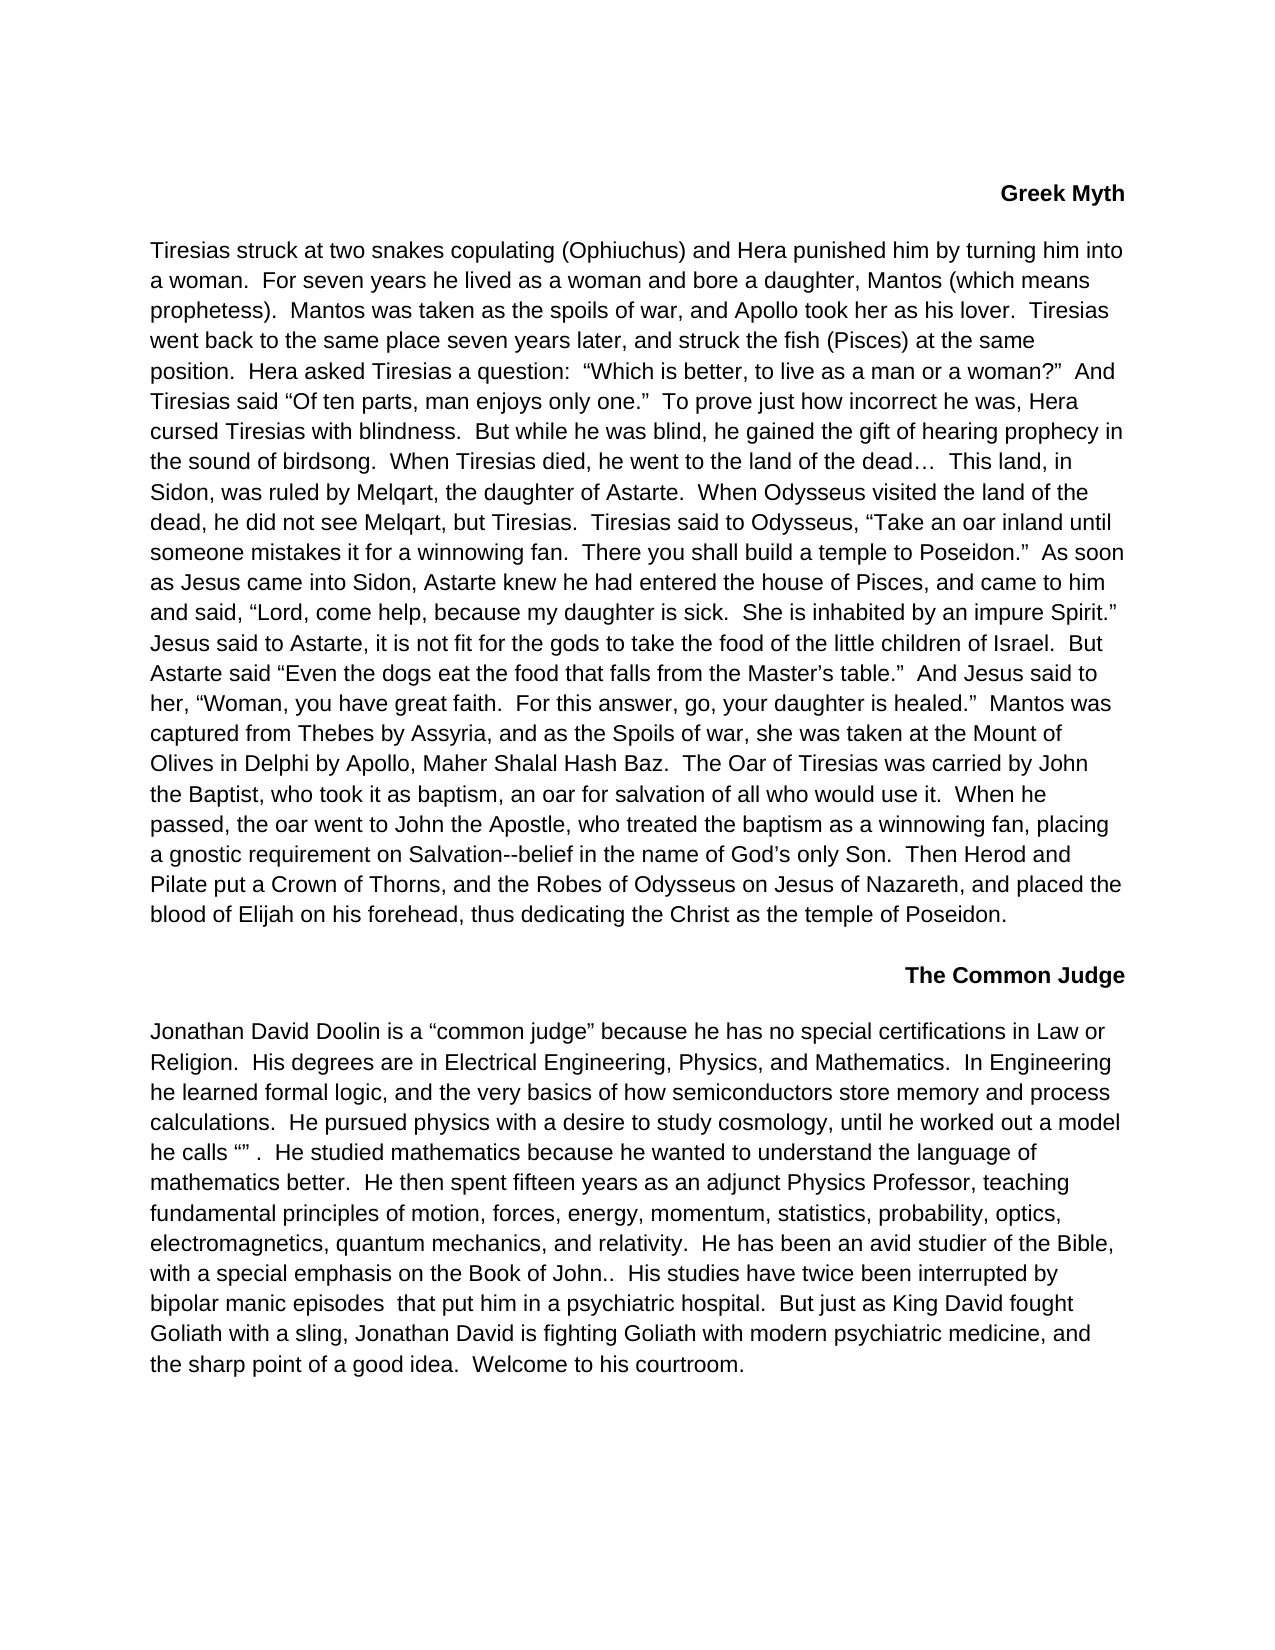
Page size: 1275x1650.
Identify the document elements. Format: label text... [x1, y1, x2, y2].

subtitle Greek Myth [150, 180, 1125, 207]
text Jonathan David Doolin is a “common judge” because he has no special certifications in Law or Religion. His degrees are in Electrical Engineering, Physics, and Mathematics. In Engineering he learned formal logic, and the very basics of how semiconductors store memory and process calculations. He pursued physics with a desire to study cosmology, until he worked out a model he calls “” . He studied mathematics because he wanted to understand the language of mathematics better. He then spent fifteen years as an adjunct Physics Professor, teaching fundamental principles of motion, forces, energy, momentum, statistics, probability, optics, electromagnetics, quantum mechanics, and relativity. He has been an avid studier of the Bible, with a special emphasis on the Book of John.. His studies have twice been interrupted by bipolar manic episodes that put him in a psychiatric hospital. But just as King David fought Goliath with a sling, Jonathan David is fighting Goliath with modern psychiatric medicine, and the sharp point of a good idea. Welcome to his courtroom. [150, 1018, 1125, 1377]
subtitle The Common Judge [150, 962, 1125, 988]
text Tiresias struck at two snakes copulating (Ophiuchus) and Hera punished him by turning him into a woman. For seven years he lived as a woman and bore a daughter, Mantos (which means prophetess). Mantos was taken as the spoils of war, and Apollo took her as his lover. Tiresias went back to the same place seven years later, and struck the fish (Pisces) at the same position. Hera asked Tiresias a question: “Which is better, to live as a man or a woman?” And Tiresias said “Of ten parts, man enjoys only one.” To prove just how incorrect he was, Hera cursed Tiresias with blindness. But while he was blind, he gained the gift of hearing prophecy in the sound of birdsong. When Tiresias died, he went to the land of the dead… This land, in Sidon, was ruled by Melqart, the daughter of Astarte. When Odysseus visited the land of the dead, he did not see Melqart, but Tiresias. Tiresias said to Odysseus, “Take an oar inland until someone mistakes it for a winnowing fan. There you shall build a temple to Poseidon.” As soon as Jesus came into Sidon, Astarte knew he had entered the house of Pisces, and came to him and said, “Lord, come help, because my daughter is sick. She is inhabited by an impure Spirit.” Jesus said to Astarte, it is not fit for the gods to take the food of the little children of Israel. But Astarte said “Even the dogs eat the food that falls from the Master’s table.” And Jesus said to her, “Woman, you have great faith. For this answer, go, your daughter is healed.” Mantos was captured from Thebes by Assyria, and as the Spoils of war, she was taken at the Mount of Olives in Delphi by Apollo, Maher Shalal Hash Baz. The Oar of Tiresias was carried by John the Baptist, who took it as baptism, an oar for salvation of all who would use it. When he passed, the oar went to John the Apostle, who treated the baptism as a winnowing fan, placing a gnostic requirement on Salvation--belief in the name of God’s only Son. Then Herod and Pilate put a Crown of Thorns, and the Robes of Odysseus on Jesus of Nazareth, and placed the blood of Elijah on his forehead, thus dedicating the Christ as the temple of Poseidon. [150, 237, 1125, 928]
